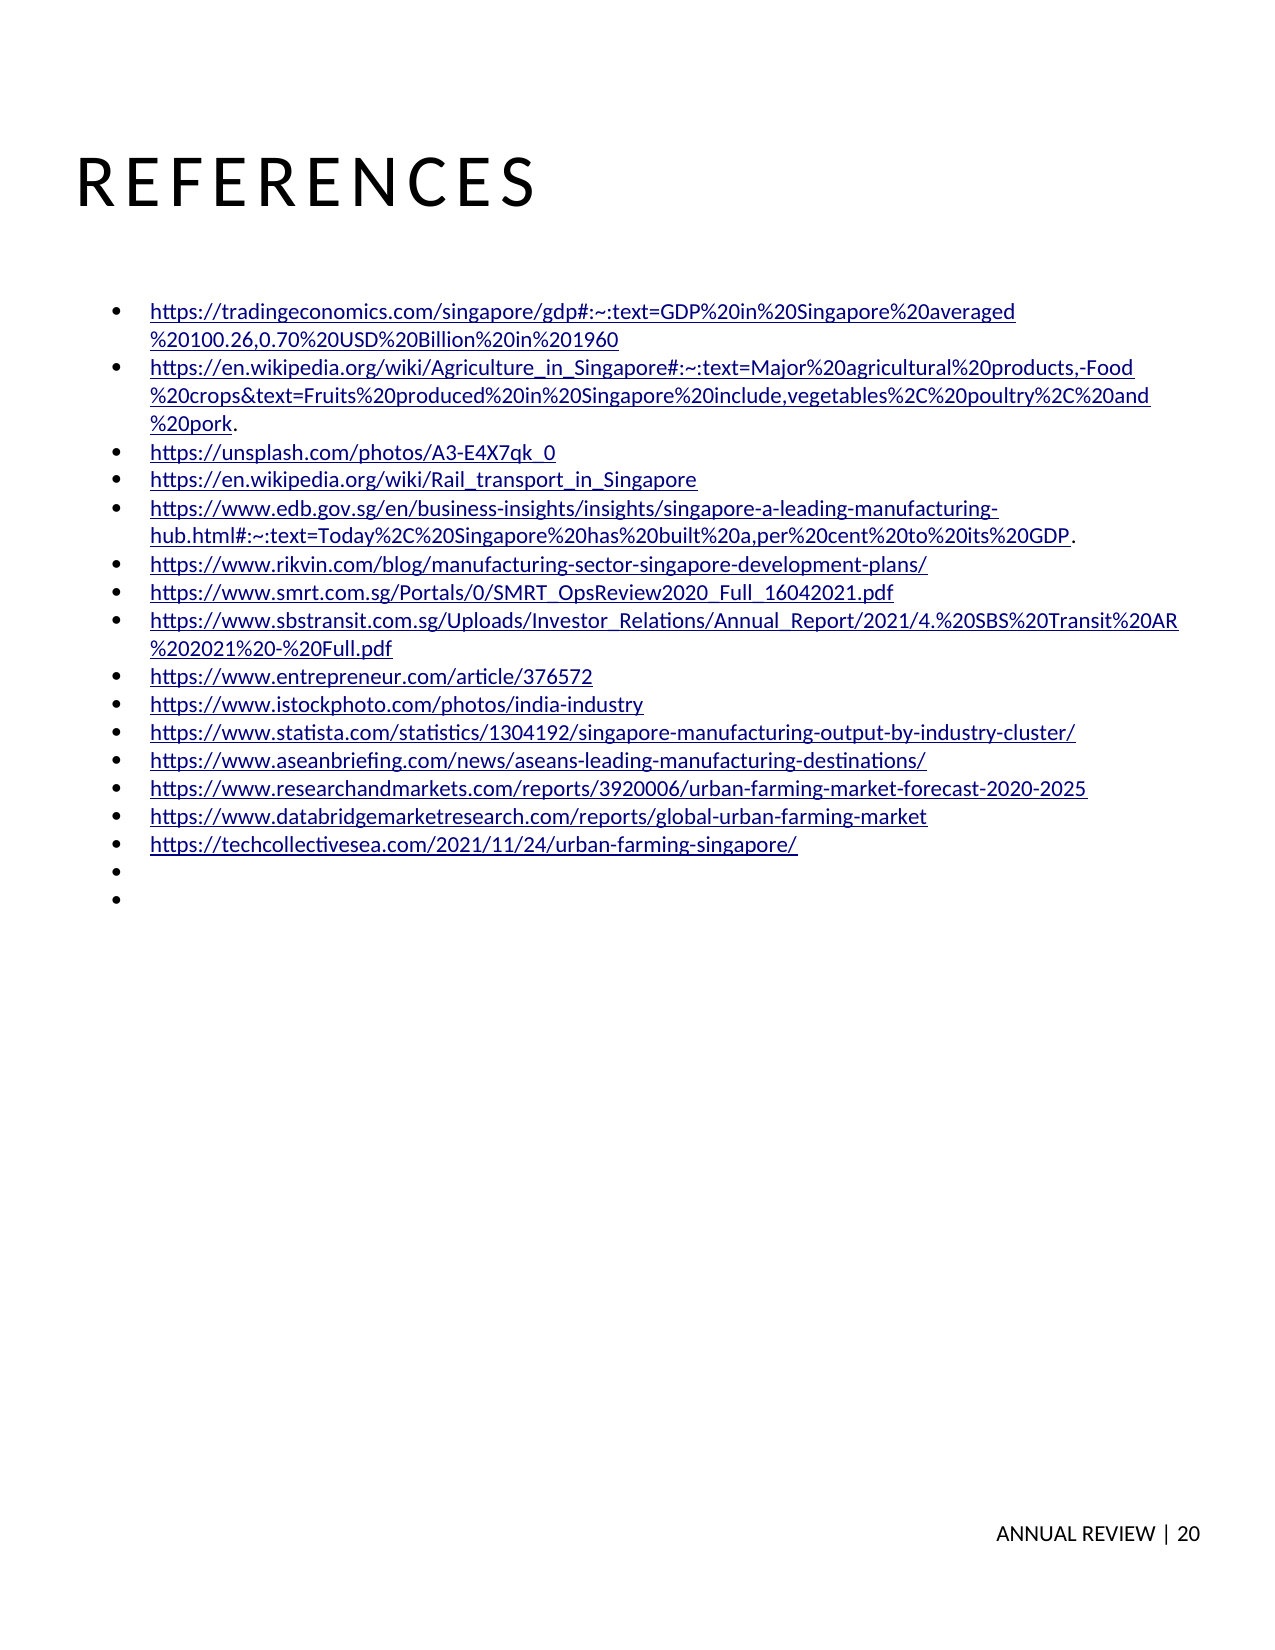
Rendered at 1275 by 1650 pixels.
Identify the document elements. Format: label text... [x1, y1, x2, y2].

subtitle References [75, 133, 1200, 225]
list https://www.researchandmarkets.com/reports/3920006/urban-farming-market-forecast-2020-2025 [112, 774, 1200, 802]
list https://www.rikvin.com/blog/manufacturing-sector-singapore-development-plans/ [112, 550, 1200, 578]
list https://tradingeconomics.com/singapore/gdp#:~:text=GDP%20in%20Singapore%20averaged%20100.26,0.70%20USD%20Billion%20in%201960 [112, 297, 1200, 353]
list https://www.statista.com/statistics/1304192/singapore-manufacturing-output-by-industry-cluster/ [112, 718, 1200, 746]
list https://techcollectivesea.com/2021/11/24/urban-farming-singapore/ [112, 830, 1200, 858]
list https://en.wikipedia.org/wiki/Agriculture_in_Singapore#:~:text=Major%20agricultural%20products,-Food%20crops&text=Fruits%20produced%20in%20Singapore%20include,vegetables%2C%20poultry%2C%20and%20pork. [112, 353, 1200, 438]
list https://www.edb.gov.sg/en/business-insights/insights/singapore-a-leading-manufacturing-hub.html#:~:text=Today%2C%20Singapore%20has%20built%20a,per%20cent%20to%20its%20GDP. [112, 494, 1200, 550]
list https://www.entrepreneur.com/article/376572 [112, 662, 1200, 690]
list https://unsplash.com/photos/A3-E4X7qk_0 [112, 438, 1200, 466]
list https://www.aseanbriefing.com/news/aseans-leading-manufacturing-destinations/ [112, 746, 1200, 774]
list https://www.sbstransit.com.sg/Uploads/Investor_Relations/Annual_Report/2021/4.%20SBS%20Transit%20AR%202021%20-%20Full.pdf [112, 606, 1200, 662]
list https://en.wikipedia.org/wiki/Rail_transport_in_Singapore [112, 466, 1200, 494]
list https://www.istockphoto.com/photos/india-industry [112, 690, 1200, 718]
list https://www.smrt.com.sg/Portals/0/SMRT_OpsReview2020_Full_16042021.pdf [112, 578, 1200, 606]
list https://www.databridgemarketresearch.com/reports/global-urban-farming-market [112, 802, 1200, 830]
